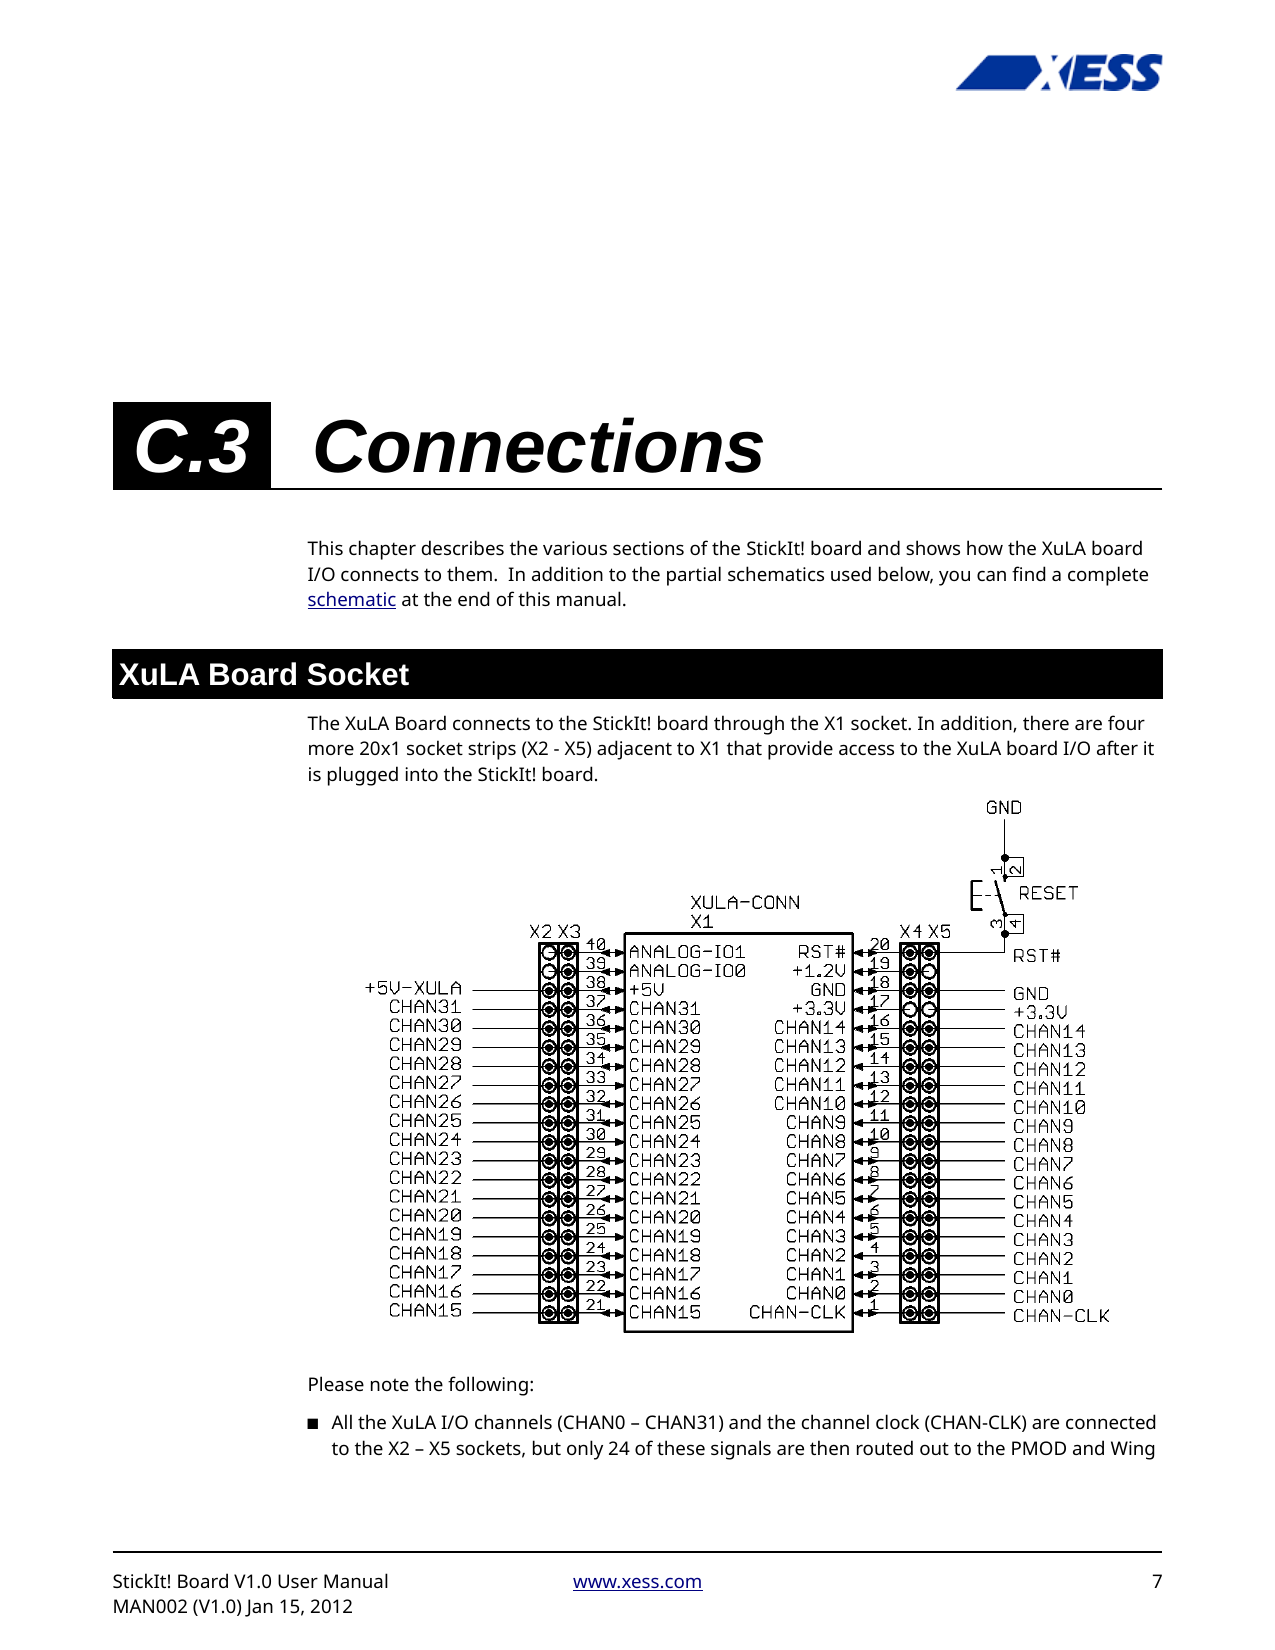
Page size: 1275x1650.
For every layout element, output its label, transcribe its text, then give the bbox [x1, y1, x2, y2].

text This chapter describes the various sections of the StickIt! board and shows how the XuLA board I/O connects to them. In addition to the partial schematics used below, you can find a complete schematic at the end of this manual. [307, 535, 1162, 612]
text Please note the following: [307, 1372, 1162, 1397]
text The XuLA Board connects to the StickIt! board through the X1 socket. In addition, there are four more 20x1 socket strips (X2 - X5) adjacent to X1 that provide access to the XuLA board I/O after it is plugged into the StickIt! board. [307, 710, 1162, 787]
picture [311, 799, 1167, 1334]
picture [955, 54, 1163, 91]
list All the XuLA I/O channels (CHAN0 – CHAN31) and the channel clock (CHAN-CLK) are connected to the X2 – X5 sockets, but only 24 of these signals are then routed out to the PMOD and Wing [307, 1409, 1162, 1461]
subtitle XuLA Board Socket [114, 650, 1162, 698]
subtitle Connections [271, 402, 1162, 488]
